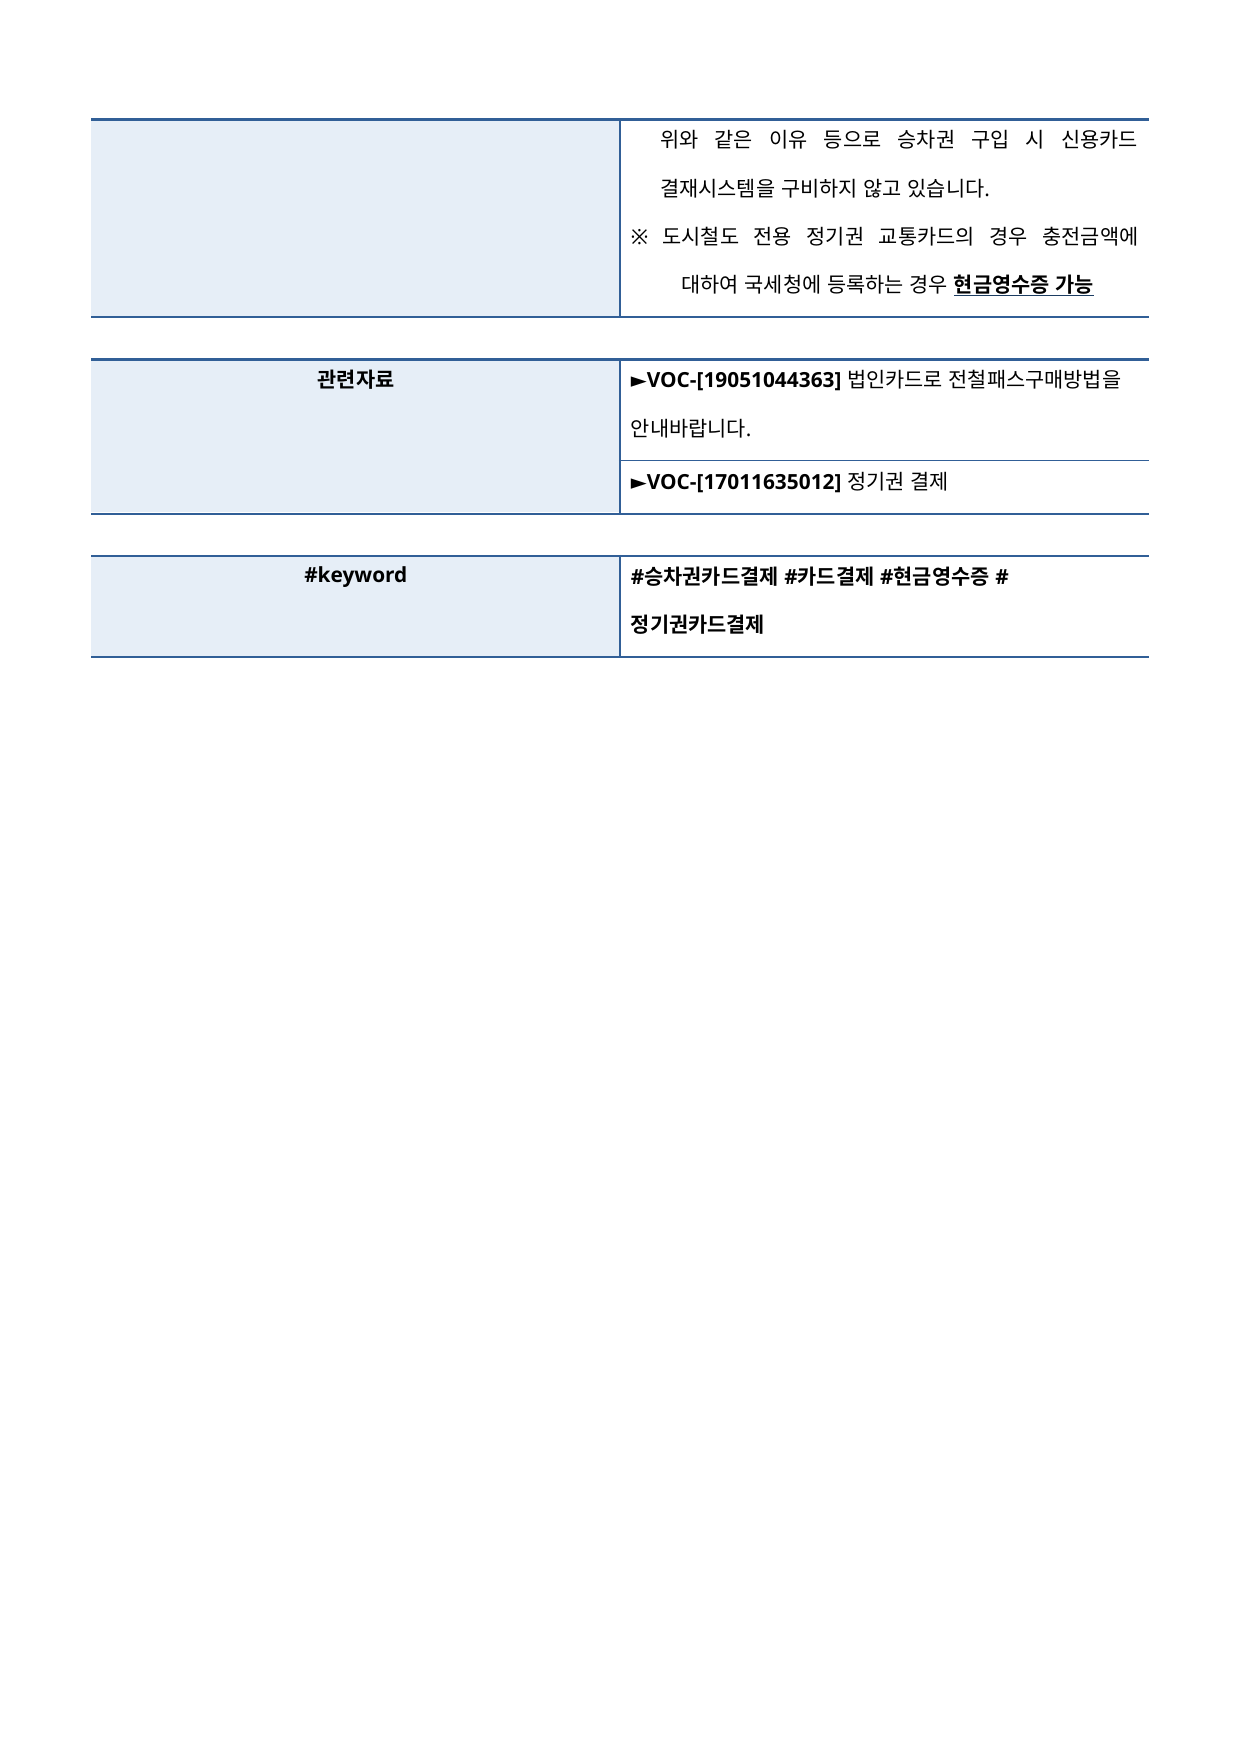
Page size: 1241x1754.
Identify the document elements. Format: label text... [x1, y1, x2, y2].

table_header 관련자료 [91, 361, 619, 512]
table_header [91, 121, 619, 316]
table_header #승차권카드결제 #카드결제 #현금영수증 #정기권카드결제 [621, 557, 1149, 656]
table_header 위와 같은 이유 등으로 승차권 구입 시 신용카드 결재시스템을 구비하지 않고 있습니다. ※ 도시철도 전용 정기권 교통카드의 경우 충전금액에 대하여 국세청에 등록하는 경우 현금영수증 가능 [621, 121, 1149, 316]
table_header ►VOC-[19051044363] 법인카드로 전철패스구매방법을 안내바랍니다. [621, 361, 1149, 459]
table_cell ►VOC-[17011635012] 정기권 결제 [621, 461, 1149, 512]
table_header #keyword [91, 557, 619, 656]
